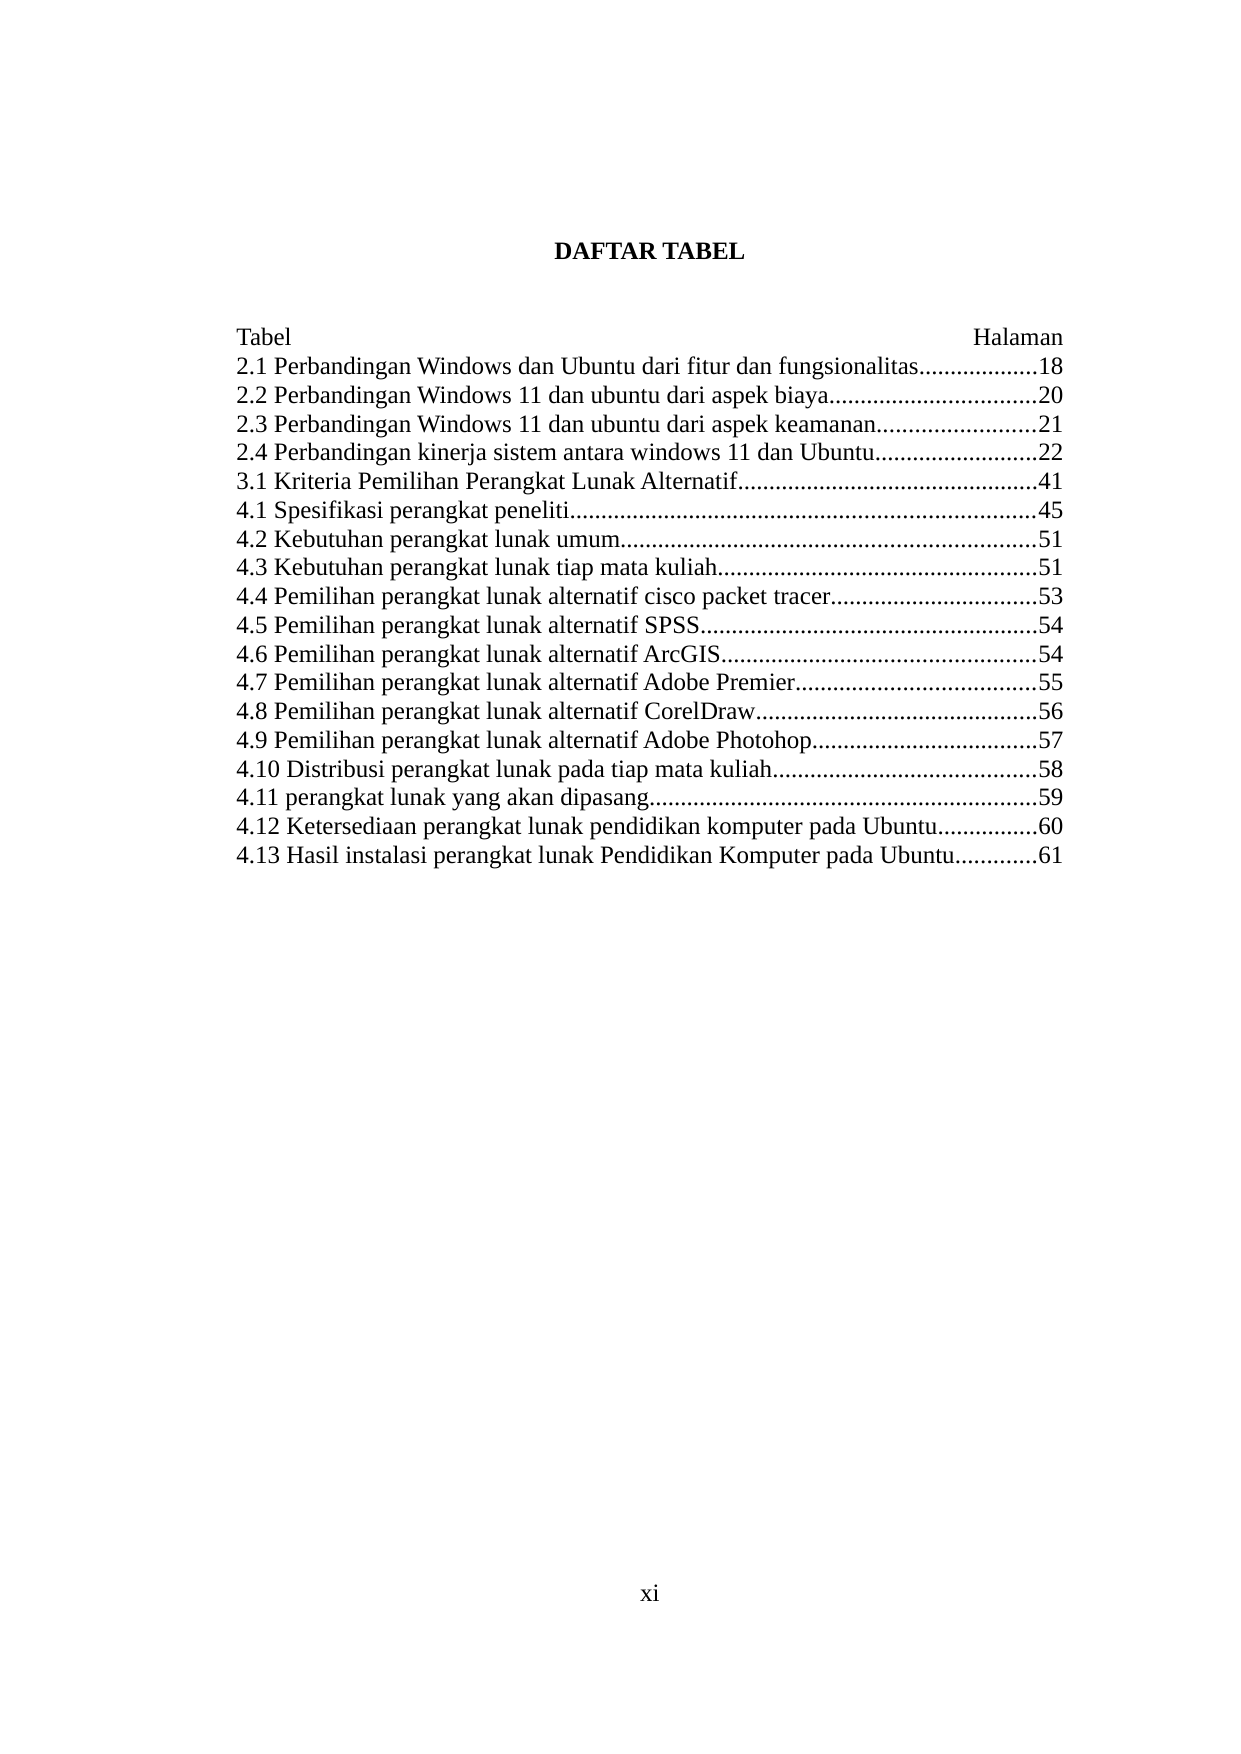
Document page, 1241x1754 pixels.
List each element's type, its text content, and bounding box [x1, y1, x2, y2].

text 2.4 Perbandingan kinerja sistem antara windows 11 dan Ubuntu 22 [236, 437, 1063, 466]
text 4.9 Pemilihan perangkat lunak alternatif Adobe Photohop 57 [236, 725, 1063, 754]
text 4.11 perangkat lunak yang akan dipasang 59 [236, 782, 1063, 811]
table_header Halaman [650, 323, 1063, 351]
text 2.2 Perbandingan Windows 11 dan ubuntu dari aspek biaya 20 [236, 380, 1063, 409]
text 4.13 Hasil instalasi perangkat lunak Pendidikan Komputer pada Ubuntu 61 [236, 840, 1063, 869]
text 2.3 Perbandingan Windows 11 dan ubuntu dari aspek keamanan 21 [236, 409, 1063, 437]
text 4.3 Kebutuhan perangkat lunak tiap mata kuliah 51 [236, 552, 1063, 581]
text 4.7 Pemilihan perangkat lunak alternatif Adobe Premier 55 [236, 667, 1063, 696]
subtitle DAFTAR TABEL [236, 236, 1063, 265]
text 4.12 Ketersediaan perangkat lunak pendidikan komputer pada Ubuntu 60 [236, 811, 1063, 840]
text 4.10 Distribusi perangkat lunak pada tiap mata kuliah 58 [236, 754, 1063, 782]
text 4.2 Kebutuhan perangkat lunak umum 51 [236, 524, 1063, 552]
text 4.1 Spesifikasi perangkat peneliti 45 [236, 495, 1063, 524]
text 3.1 Kriteria Pemilihan Perangkat Lunak Alternatif 41 [236, 466, 1063, 495]
text 2.1 Perbandingan Windows dan Ubuntu dari fitur dan fungsionalitas 18 [236, 351, 1063, 380]
text 4.4 Pemilihan perangkat lunak alternatif cisco packet tracer 53 [236, 581, 1063, 610]
text 4.6 Pemilihan perangkat lunak alternatif ArcGIS 54 [236, 639, 1063, 667]
text 4.8 Pemilihan perangkat lunak alternatif CorelDraw 56 [236, 696, 1063, 725]
table_header Tabel [236, 323, 649, 351]
text 4.5 Pemilihan perangkat lunak alternatif SPSS 54 [236, 610, 1063, 639]
